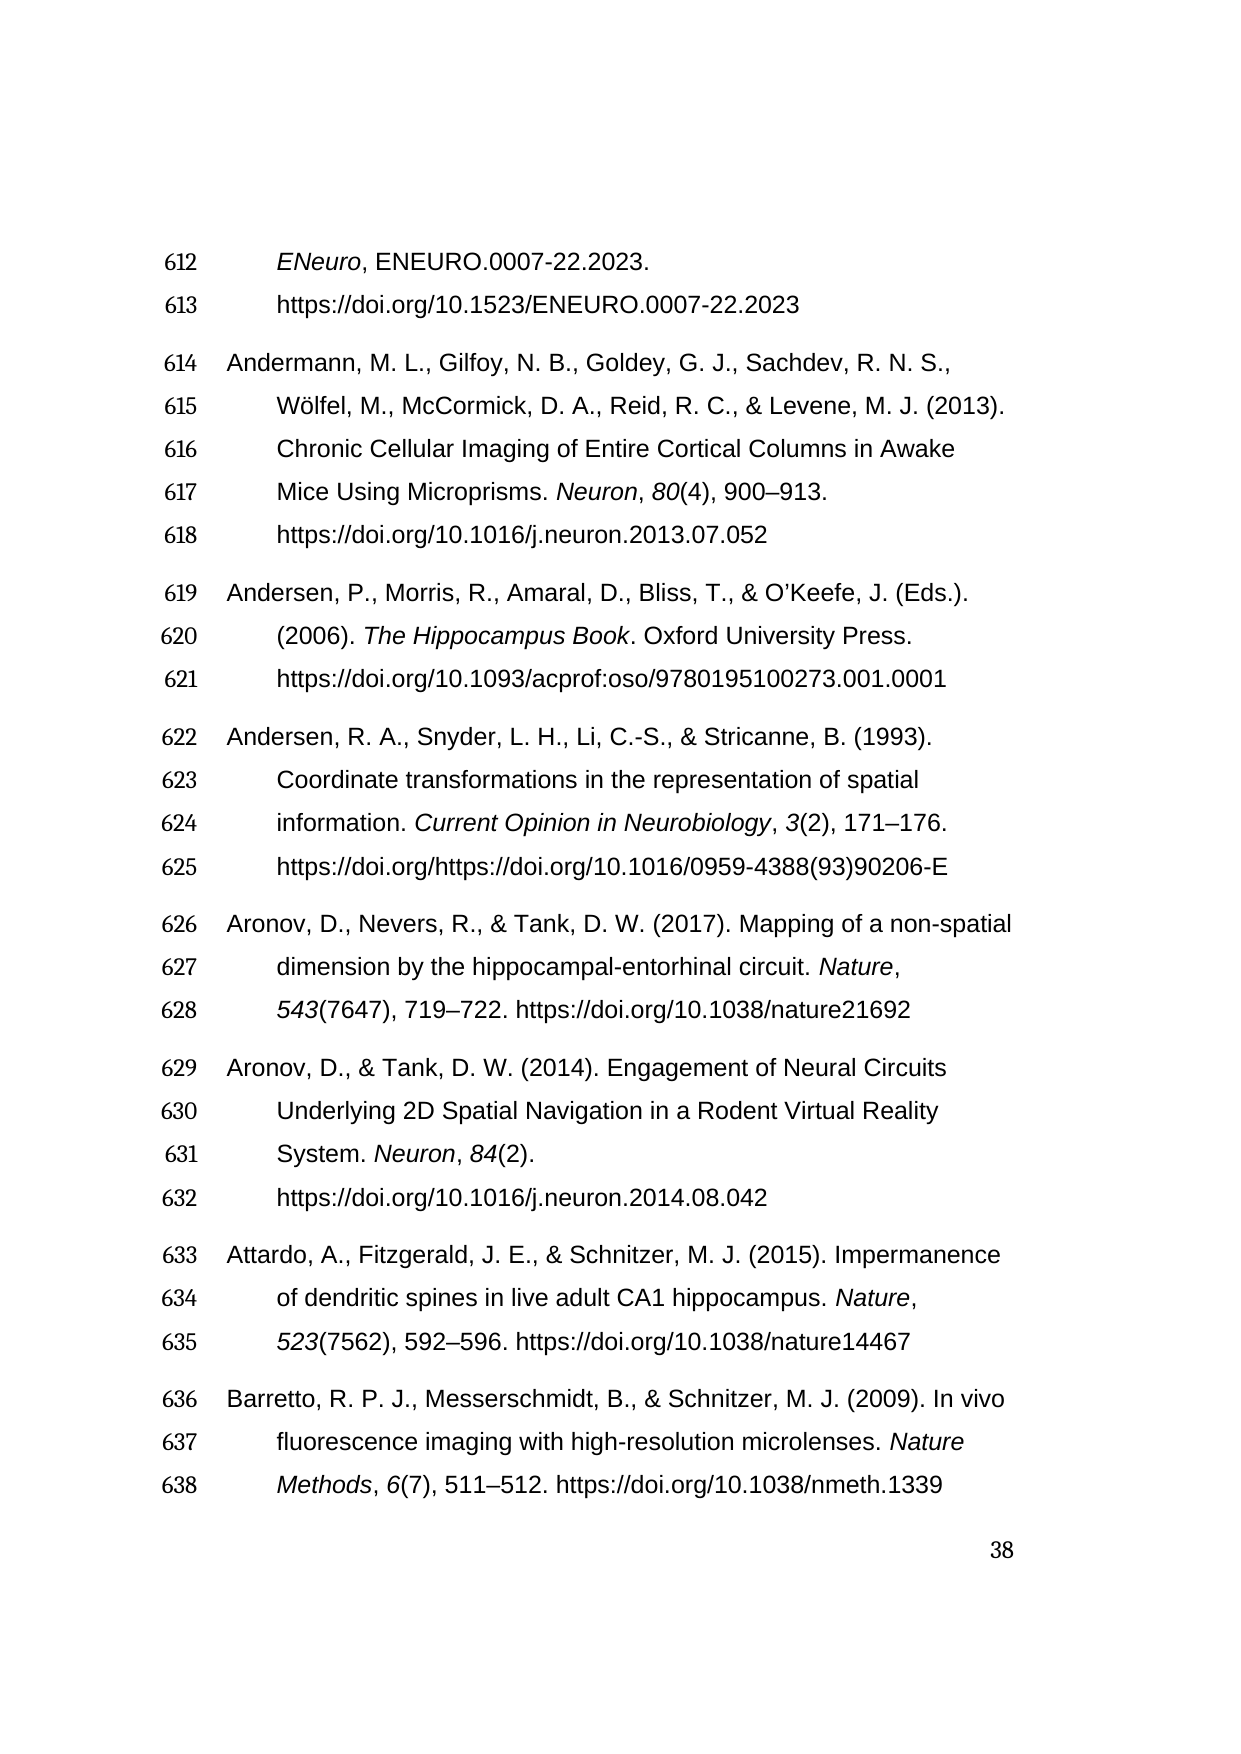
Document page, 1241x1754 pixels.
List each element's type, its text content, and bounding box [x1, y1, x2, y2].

text Andermann, M. L., Gilfoy, N. B., Goldey, G. J., Sachdev, R. N. S., Wölfel, M., McCormick, D. A., Reid, R. C., & Levene, M. J. (2013). Chronic Cellular Imaging of Entire Cortical Columns in Awake Mice Using Microprisms. Neuron, 80(4), 900–913. https://doi.org/10.1016/j.neuron.2013.07.052 [226, 348, 1014, 549]
text Andersen, P., Morris, R., Amaral, D., Bliss, T., & O’Keefe, J. (Eds.). (2006). The Hippocampus Book. Oxford University Press. https://doi.org/10.1093/acprof:oso/9780195100273.001.0001 [226, 578, 1014, 693]
text Aronov, D., & Tank, D. W. (2014). Engagement of Neural Circuits Underlying 2D Spatial Navigation in a Rodent Virtual Reality System. Neuron, 84(2). https://doi.org/10.1016/j.neuron.2014.08.042 [226, 1053, 1014, 1211]
text Andersen, R. A., Snyder, L. H., Li, C.-S., & Stricanne, B. (1993). Coordinate transformations in the representation of spatial information. Current Opinion in Neurobiology, 3(2), 171–176. https://doi.org/https://doi.org/10.1016/0959-4388(93)90206-E [226, 722, 1014, 880]
text Aronov, D., Nevers, R., & Tank, D. W. (2017). Mapping of a non-spatial dimension by the hippocampal-entorhinal circuit. Nature, 543(7647), 719–722. https://doi.org/10.1038/nature21692 [226, 909, 1014, 1024]
text Attardo, A., Fitzgerald, J. E., & Schnitzer, M. J. (2015). Impermanence of dendritic spines in live adult CA1 hippocampus. Nature, 523(7562), 592–596. https://doi.org/10.1038/nature14467 [226, 1240, 1014, 1355]
text ENeuro, ENEURO.0007-22.2023. https://doi.org/10.1523/ENEURO.0007-22.2023 [226, 247, 1014, 319]
text Barretto, R. P. J., Messerschmidt, B., & Schnitzer, M. J. (2009). In vivo fluorescence imaging with high-resolution microlenses. Nature Methods, 6(7), 511–512. https://doi.org/10.1038/nmeth.1339 [226, 1384, 1014, 1499]
